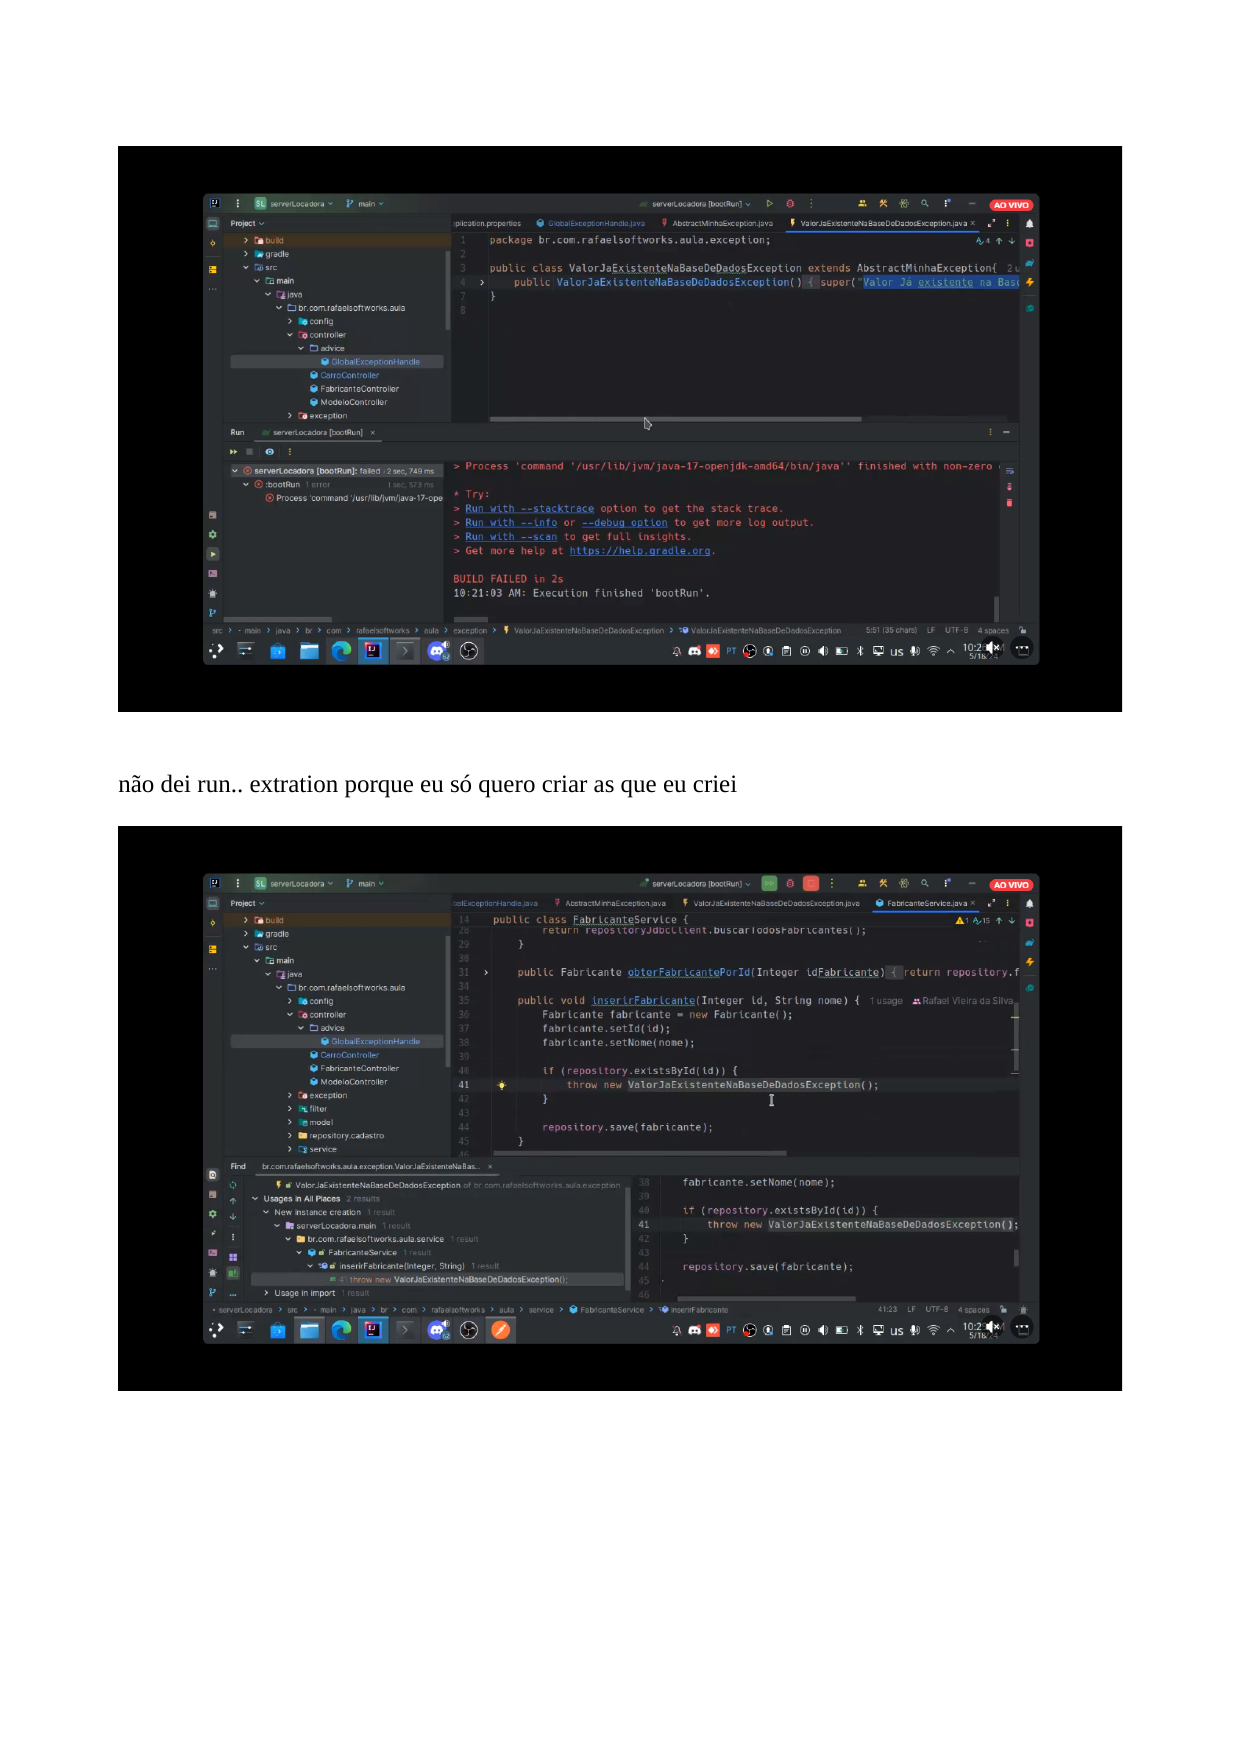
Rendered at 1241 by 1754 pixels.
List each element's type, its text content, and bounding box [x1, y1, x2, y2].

picture [118, 826, 1123, 1391]
picture [118, 146, 1123, 712]
text não dei run.. extration porque eu só quero criar as que eu criei [118, 769, 1122, 797]
